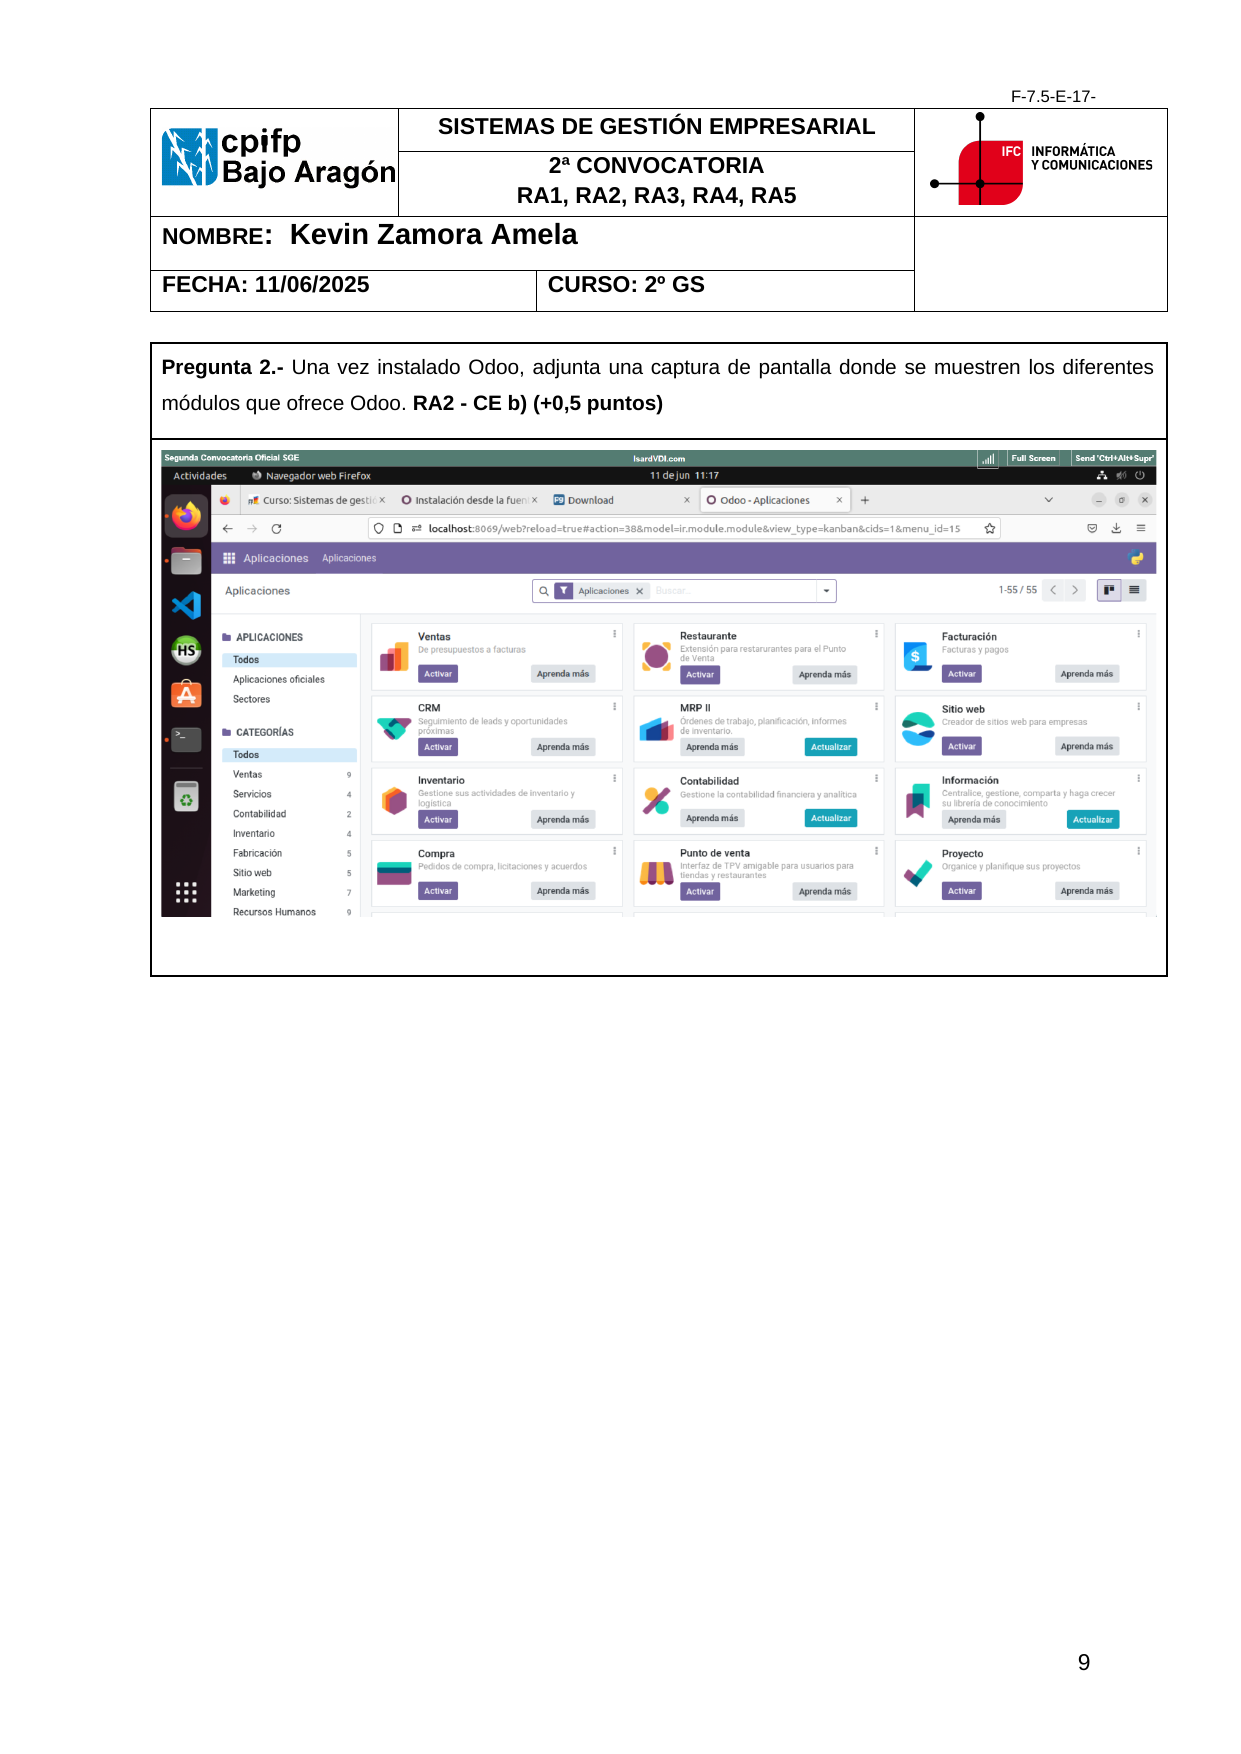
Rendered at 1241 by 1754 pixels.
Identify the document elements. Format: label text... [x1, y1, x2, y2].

picture [161, 127, 397, 190]
table_cell [152, 440, 1166, 975]
table_header Pregunta 2.- Una vez instalado Odoo, adjunta una captura de pantalla donde se muestren los diferentes módulos que ofrece Odoo. RA2 - CE b) (+0,5 puntos) [152, 344, 1166, 438]
picture [930, 112, 1153, 205]
picture [161, 450, 1157, 917]
